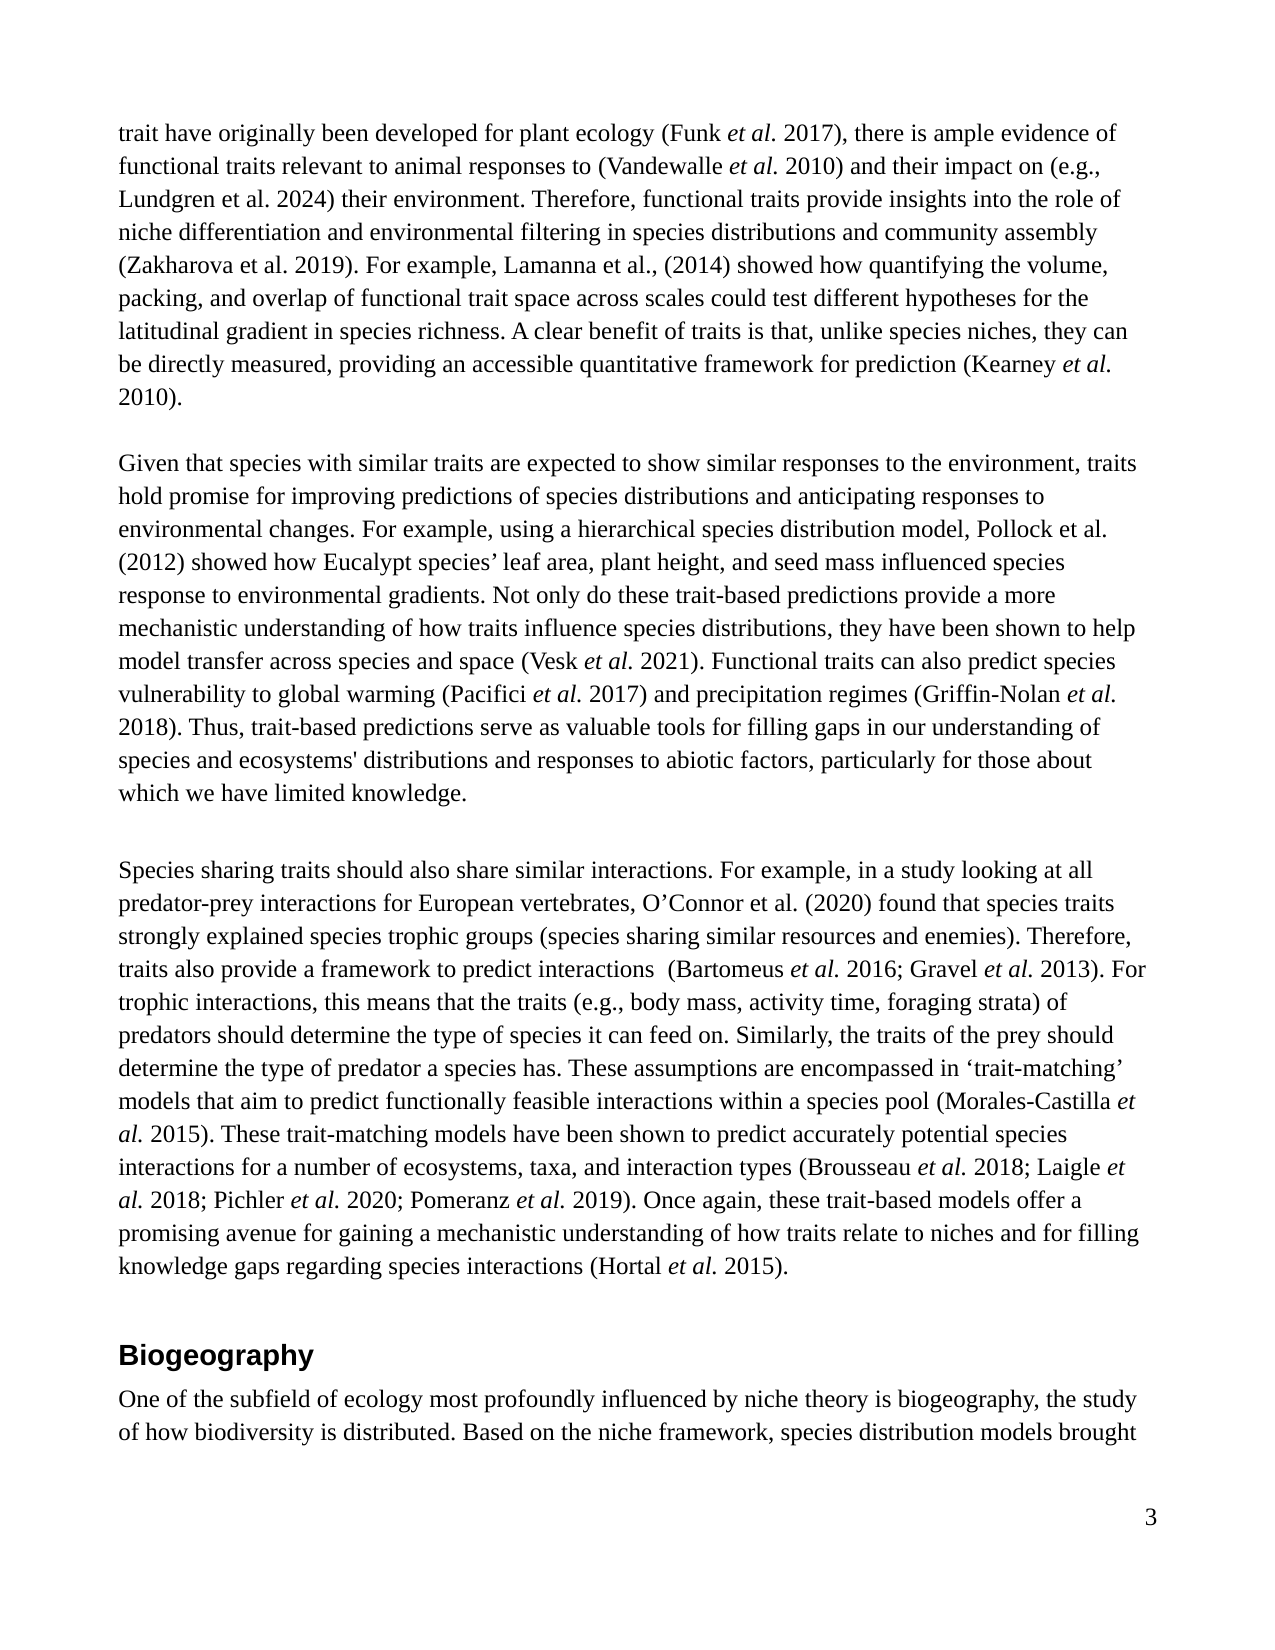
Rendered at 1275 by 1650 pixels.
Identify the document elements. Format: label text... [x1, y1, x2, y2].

text One of the subfield of ecology most profoundly influenced by niche theory is biogeography, the study of how biodiversity is distributed. Based on the niche framework, species distribution models brought [118, 1384, 1157, 1446]
subtitle Biogeography [118, 1338, 1157, 1371]
text trait have originally been developed for plant ecology (Funk et al. 2017), there is ample evidence of functional traits relevant to animal responses to (Vandewalle et al. 2010) and their impact on (e.g., Lundgren et al. 2024) their environment. Therefore, functional traits provide insights into the role of niche differentiation and environmental filtering in species distributions and community assembly (Zakharova et al. 2019). For example, Lamanna et al., (2014) showed how quantifying the volume, packing, and overlap of functional trait space across scales could test different hypotheses for the latitudinal gradient in species richness. A clear benefit of traits is that, unlike species niches, they can be directly measured, providing an accessible quantitative framework for prediction (Kearney et al. 2010). [118, 118, 1157, 411]
text Given that species with similar traits are expected to show similar responses to the environment, traits hold promise for improving predictions of species distributions and anticipating responses to environmental changes. For example, using a hierarchical species distribution model, Pollock et al. (2012) showed how Eucalypt species’ leaf area, plant height, and seed mass influenced species response to environmental gradients. Not only do these trait-based predictions provide a more mechanistic understanding of how traits influence species distributions, they have been shown to help model transfer across species and space (Vesk et al. 2021). Functional traits can also predict species vulnerability to global warming (Pacifici et al. 2017) and precipitation regimes (Griffin-Nolan et al. 2018). Thus, trait-based predictions serve as valuable tools for filling gaps in our understanding of species and ecosystems' distributions and responses to abiotic factors, particularly for those about which we have limited knowledge. [118, 448, 1157, 807]
text Species sharing traits should also share similar interactions. For example, in a study looking at all predator-prey interactions for European vertebrates, O’Connor et al. (2020) found that species traits strongly explained species trophic groups (species sharing similar resources and enemies). Therefore, traits also provide a framework to predict interactions (Bartomeus et al. 2016; Gravel et al. 2013). For trophic interactions, this means that the traits (e.g., body mass, activity time, foraging strata) of predators should determine the type of species it can feed on. Similarly, the traits of the prey should determine the type of predator a species has. These assumptions are encompassed in ‘trait-matching’ models that aim to predict functionally feasible interactions within a species pool (Morales-Castilla et al. 2015). These trait-matching models have been shown to predict accurately potential species interactions for a number of ecosystems, taxa, and interaction types (Brousseau et al. 2018; Laigle et al. 2018; Pichler et al. 2020; Pomeranz et al. 2019). Once again, these trait-based models offer a promising avenue for gaining a mechanistic understanding of how traits relate to niches and for filling knowledge gaps regarding species interactions (Hortal et al. 2015). [118, 855, 1157, 1280]
